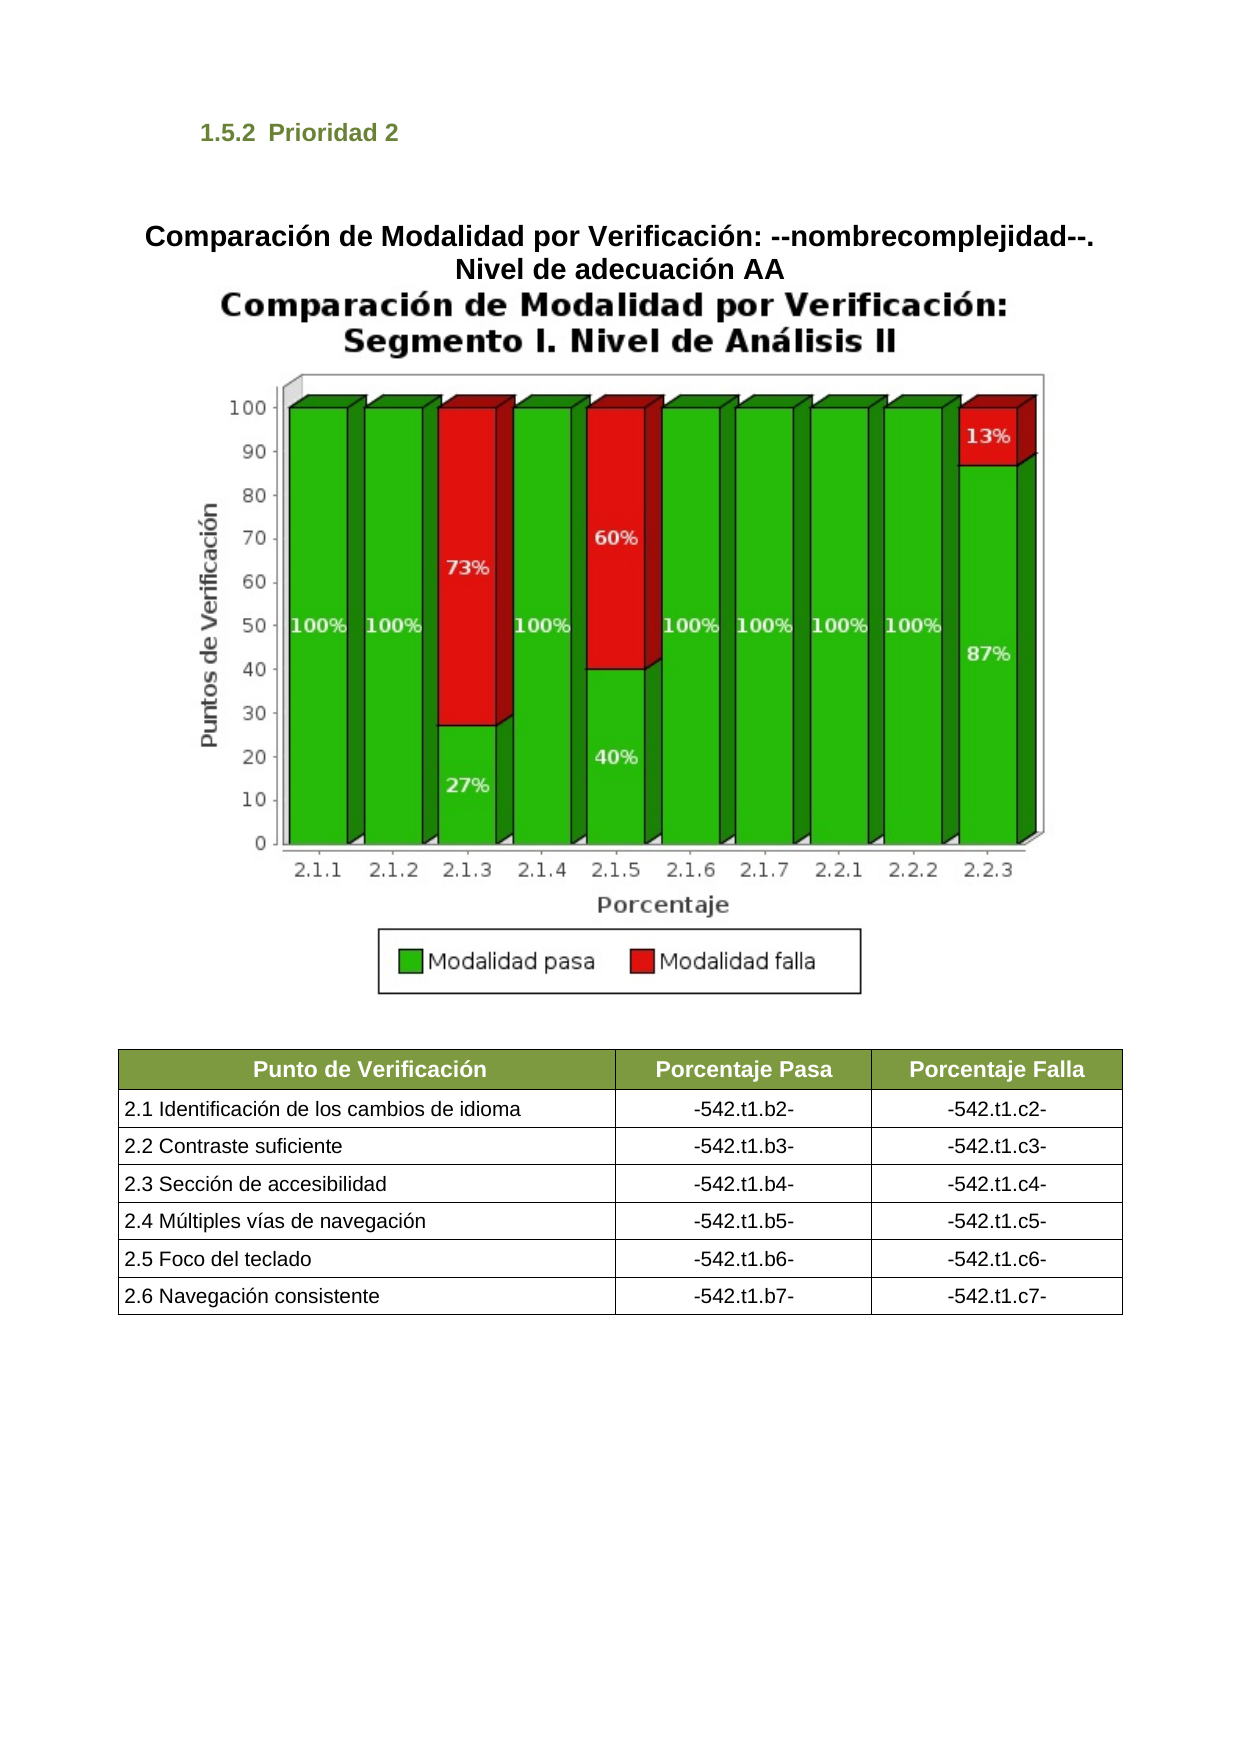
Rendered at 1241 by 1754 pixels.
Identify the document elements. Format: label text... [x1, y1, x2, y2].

table_header Punto de Verificación [119, 1050, 615, 1089]
table_cell 2.3 Sección de accesibilidad [119, 1165, 615, 1202]
text Comparación de Modalidad por Verificación: --nombrecomplejidad--. Nivel de adecuación AA [118, 219, 1122, 286]
table_cell 2.5 Foco del teclado [119, 1240, 615, 1277]
table_cell -542.t1.b4- [616, 1165, 871, 1202]
table_cell -542.t1.c2- [872, 1090, 1122, 1127]
table_cell -542.t1.b5- [616, 1203, 871, 1239]
table_cell 2.6 Navegación consistente [119, 1278, 615, 1314]
table_cell -542.t1.b3- [616, 1128, 871, 1164]
subtitle Prioridad 2 [193, 118, 1122, 147]
table_cell -542.t1.c3- [872, 1128, 1122, 1164]
table_header Porcentaje Falla [872, 1050, 1122, 1089]
table_cell -542.t1.b2- [616, 1090, 871, 1127]
table_cell -542.t1.c4- [872, 1165, 1122, 1202]
table_cell -542.t1.b6- [616, 1240, 871, 1277]
table_cell 2.4 Múltiples vías de navegación [119, 1203, 615, 1239]
picture [178, 285, 1062, 996]
table_cell 2.2 Contraste suficiente [119, 1128, 615, 1164]
table_cell -542.t1.c7- [872, 1278, 1122, 1314]
table_cell -542.t1.c6- [872, 1240, 1122, 1277]
table_cell -542.t1.c5- [872, 1203, 1122, 1239]
table_cell -542.t1.b7- [616, 1278, 871, 1314]
table_header Porcentaje Pasa [616, 1050, 871, 1089]
table_cell 2.1 Identificación de los cambios de idioma [119, 1090, 615, 1127]
